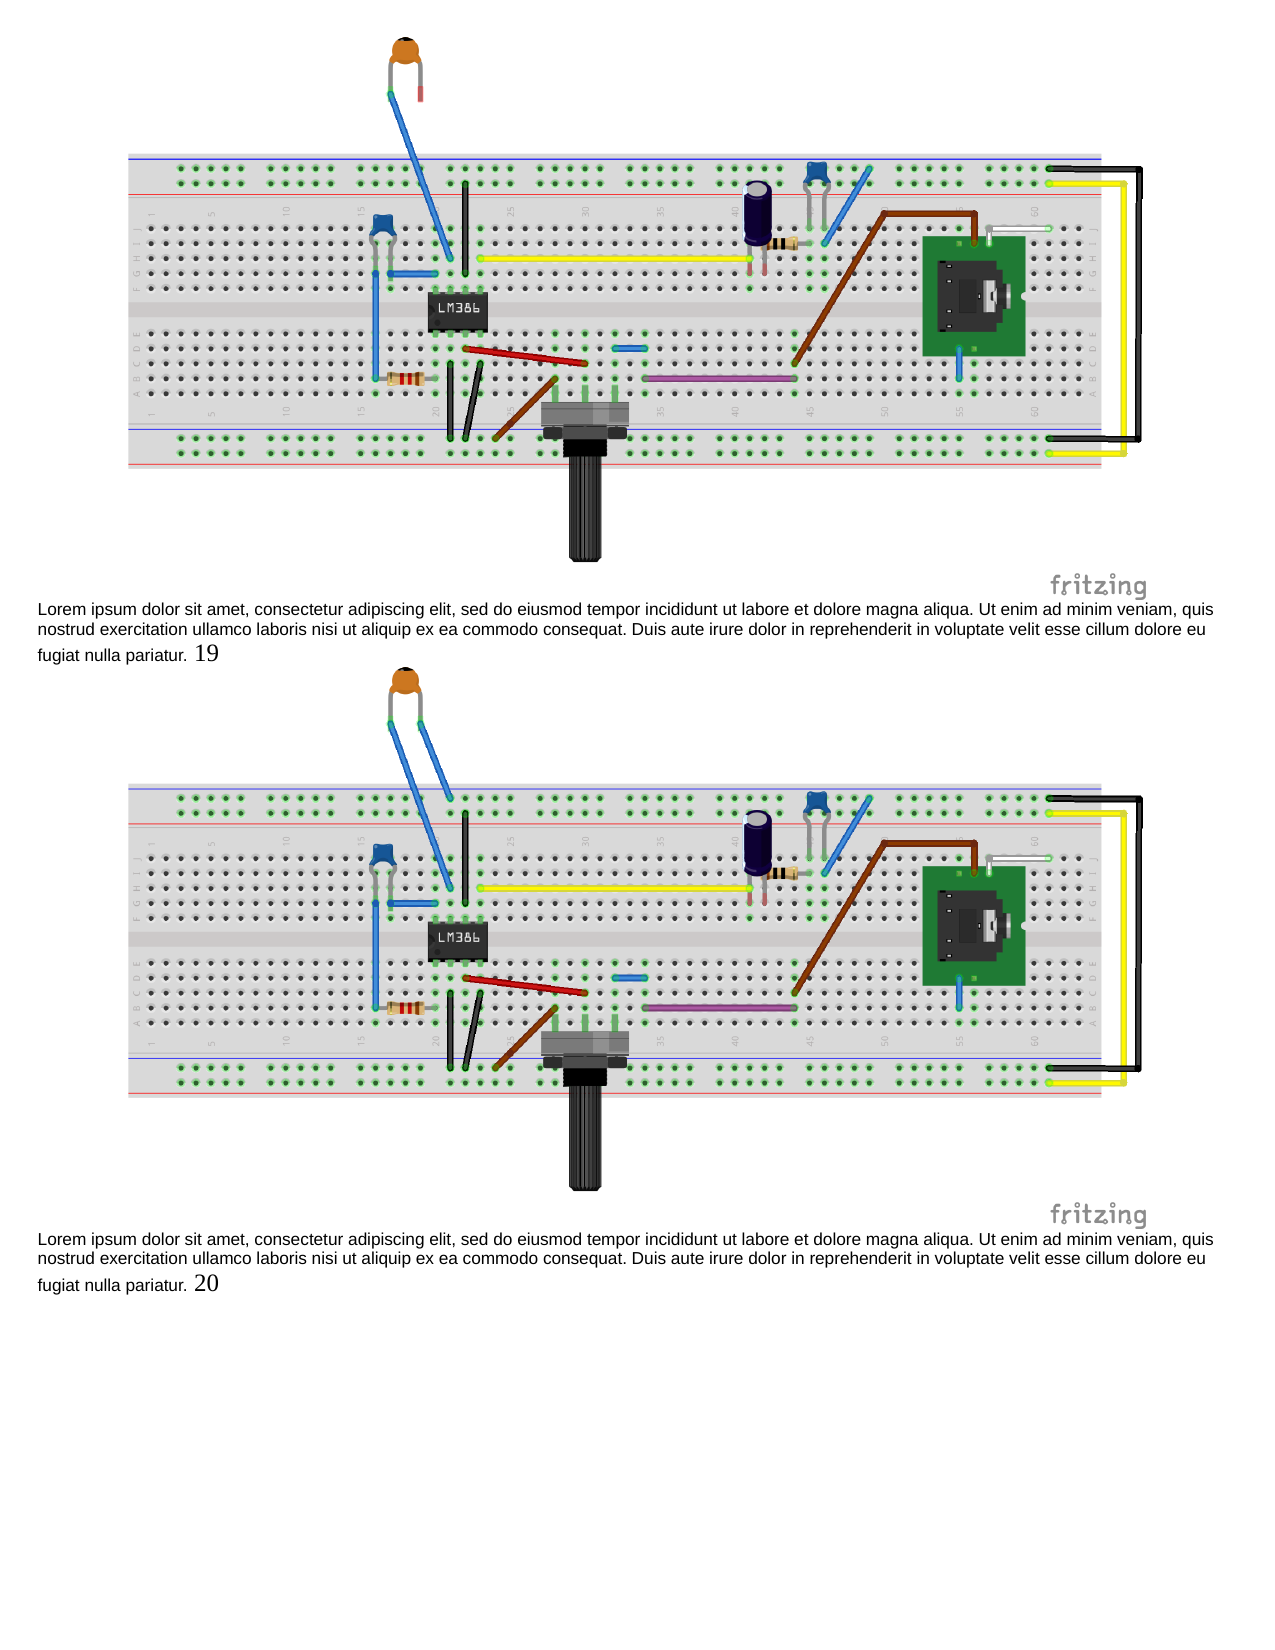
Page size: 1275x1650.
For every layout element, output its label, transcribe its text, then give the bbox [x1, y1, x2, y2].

picture [128, 37, 1147, 600]
picture [128, 667, 1147, 1229]
text Lorem ipsum dolor sit amet, consectetur adipiscing elit, sed do eiusmod tempor incididunt ut labore et dolore magna aliqua. Ut enim ad minim veniam, quis nostrud exercitation ullamco laboris nisi ut aliquip ex ea commodo consequat. Duis aute irure dolor in reprehenderit in voluptate velit esse cillum dolore eu fugiat nulla pariatur. 19 [37, 37, 1237, 667]
text Lorem ipsum dolor sit amet, consectetur adipiscing elit, sed do eiusmod tempor incididunt ut labore et dolore magna aliqua. Ut enim ad minim veniam, quis nostrud exercitation ullamco laboris nisi ut aliquip ex ea commodo consequat. Duis aute irure dolor in reprehenderit in voluptate velit esse cillum dolore eu fugiat nulla pariatur. 20 [37, 667, 1237, 1297]
